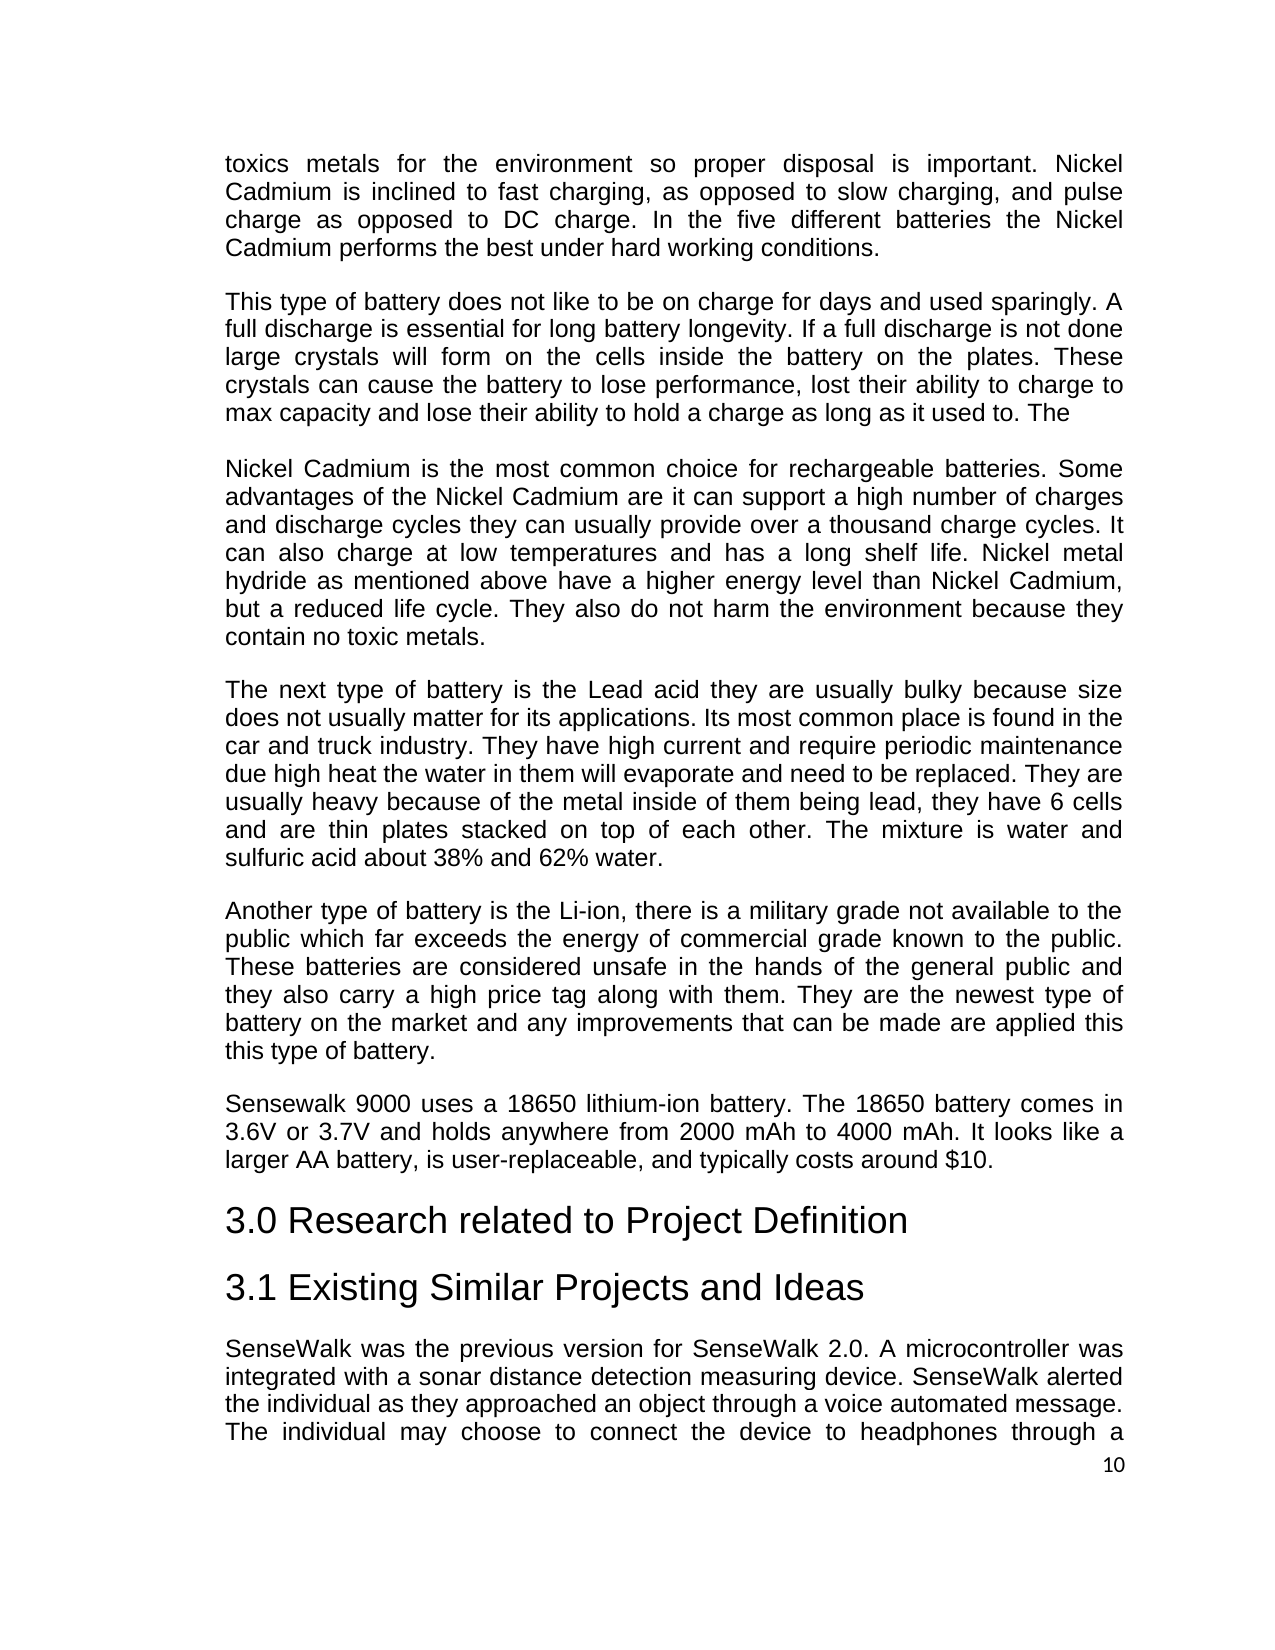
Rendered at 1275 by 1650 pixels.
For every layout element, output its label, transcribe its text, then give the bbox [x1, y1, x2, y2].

text 3.0 Research related to Project Definition [225, 1199, 1125, 1241]
text 3.1 Existing Similar Projects and Ideas [225, 1267, 1125, 1309]
text Sensewalk 9000 uses a 18650 lithium-ion battery. The 18650 battery comes in 3.6V or 3.7V and holds anywhere from 2000 mAh to 4000 mAh. It looks like a larger AA battery, is user-replaceable, and typically costs around $10. [225, 1090, 1125, 1174]
text The next type of battery is the Lead acid they are usually bulky because size does not usually matter for its applications. Its most common place is found in the car and truck industry. They have high current and require periodic maintenance due high heat the water in them will evaporate and need to be replaced. They are usually heavy because of the metal inside of them being lead, they have 6 cells and are thin plates stacked on top of each other. The mixture is water and sulfuric acid about 38% and 62% water. [225, 676, 1125, 871]
text Another type of battery is the Li-ion, there is a military grade not available to the public which far exceeds the energy of commercial grade known to the public. These batteries are considered unsafe in the hands of the general public and they also carry a high price tag along with them. They are the newest type of battery on the market and any improvements that can be made are applied this this type of battery. [225, 897, 1125, 1064]
text SenseWalk was the previous version for SenseWalk 2.0. A microcontroller was integrated with a sonar distance detection measuring device. SenseWalk alerted the individual as they approached an object through a voice automated message. The individual may choose to connect the device to headphones through a [225, 1334, 1125, 1446]
text Nickel Cadmium is the most common choice for rechargeable batteries. Some advantages of the Nickel Cadmium are it can support a high number of charges and discharge cycles they can usually provide over a thousand charge cycles. It can also charge at low temperatures and has a long shelf life. Nickel metal hydride as mentioned above have a higher energy level than Nickel Cadmium, but a reduced life cycle. They also do not harm the environment because they contain no toxic metals. [225, 455, 1125, 650]
text This type of battery does not like to be on charge for days and used sparingly. A full discharge is essential for long battery longevity. If a full discharge is not done large crystals will form on the cells inside the battery on the plates. These crystals can cause the battery to lose performance, lost their ability to charge to max capacity and lose their ability to hold a charge as long as it used to. The [225, 287, 1125, 427]
text toxics metals for the environment so proper disposal is important. Nickel Cadmium is inclined to fast charging, as opposed to slow charging, and pulse charge as opposed to DC charge. In the five different batteries the Nickel Cadmium performs the best under hard working conditions. [225, 150, 1125, 262]
